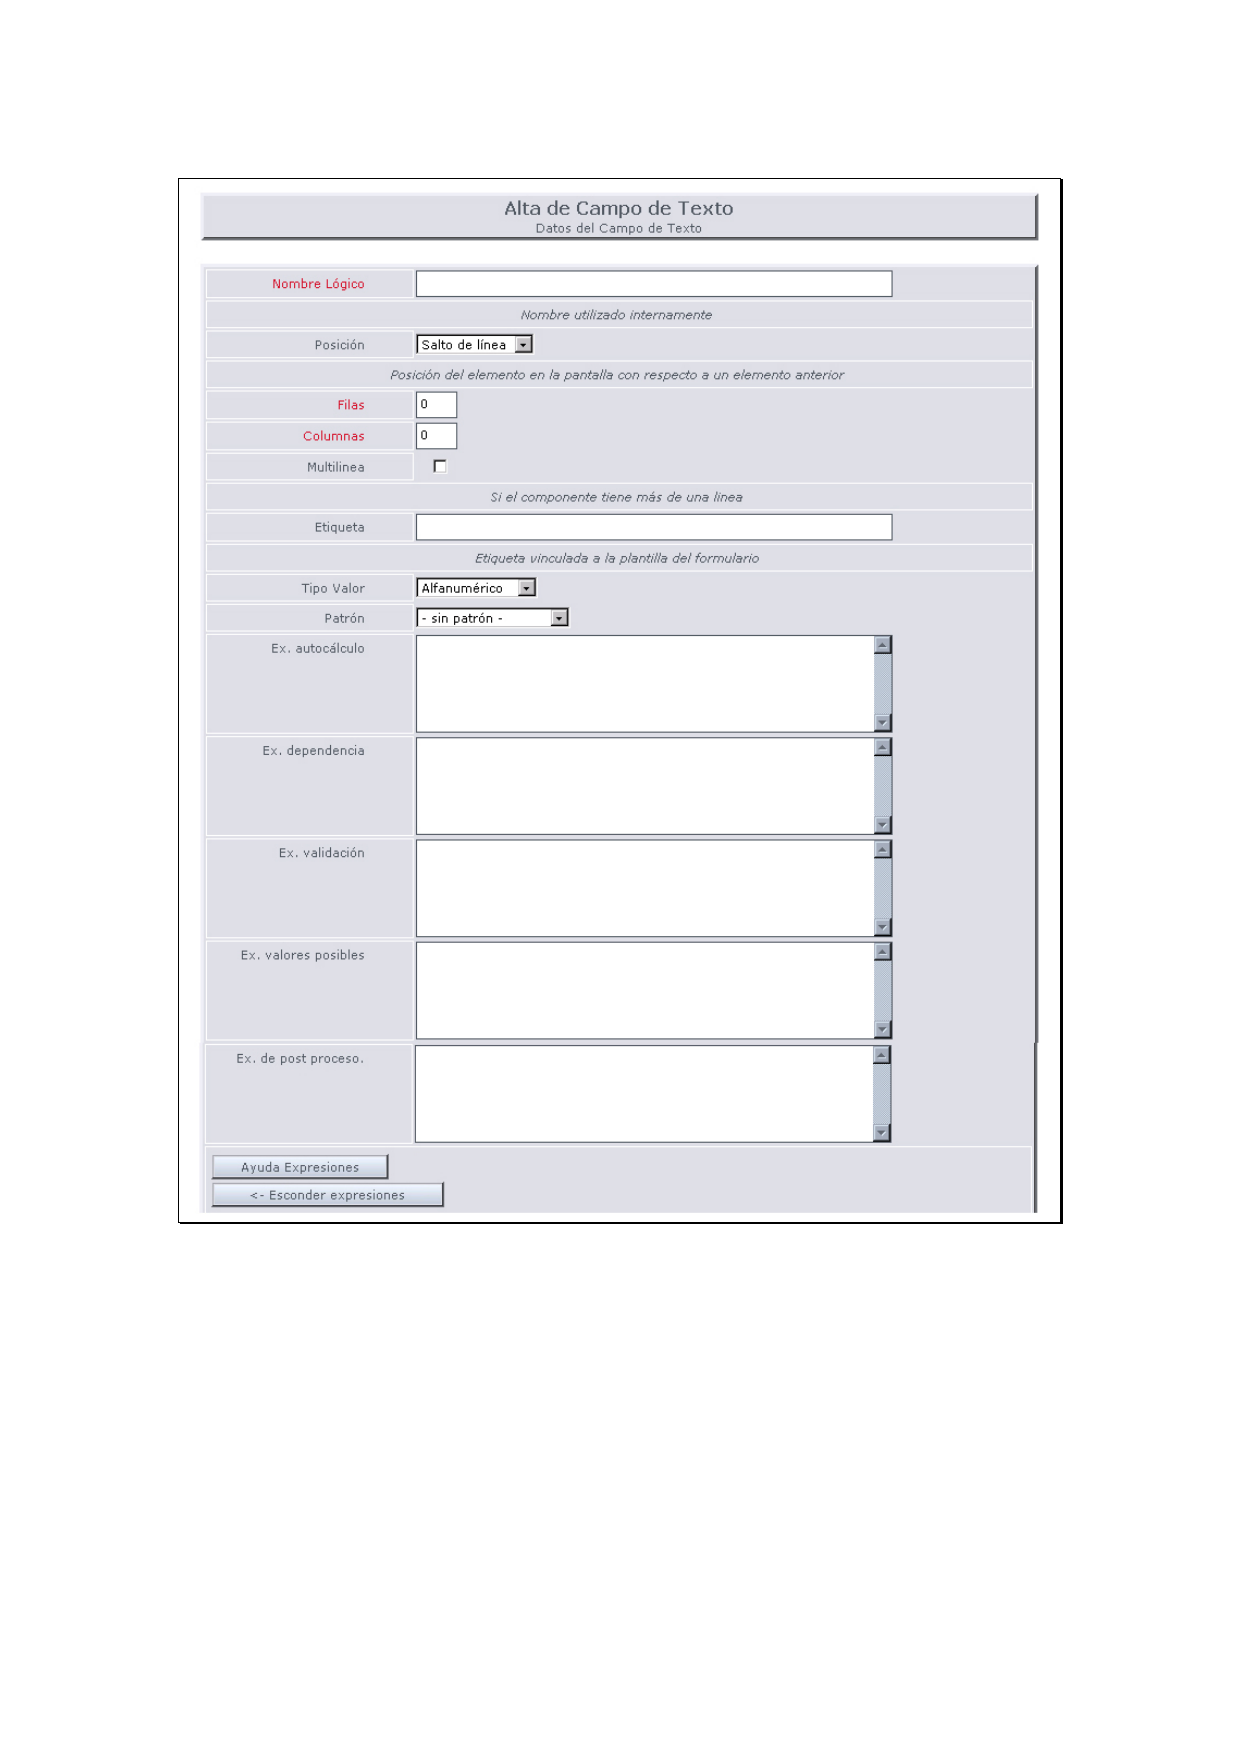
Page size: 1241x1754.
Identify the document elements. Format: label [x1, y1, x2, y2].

picture [194, 186, 1045, 1214]
